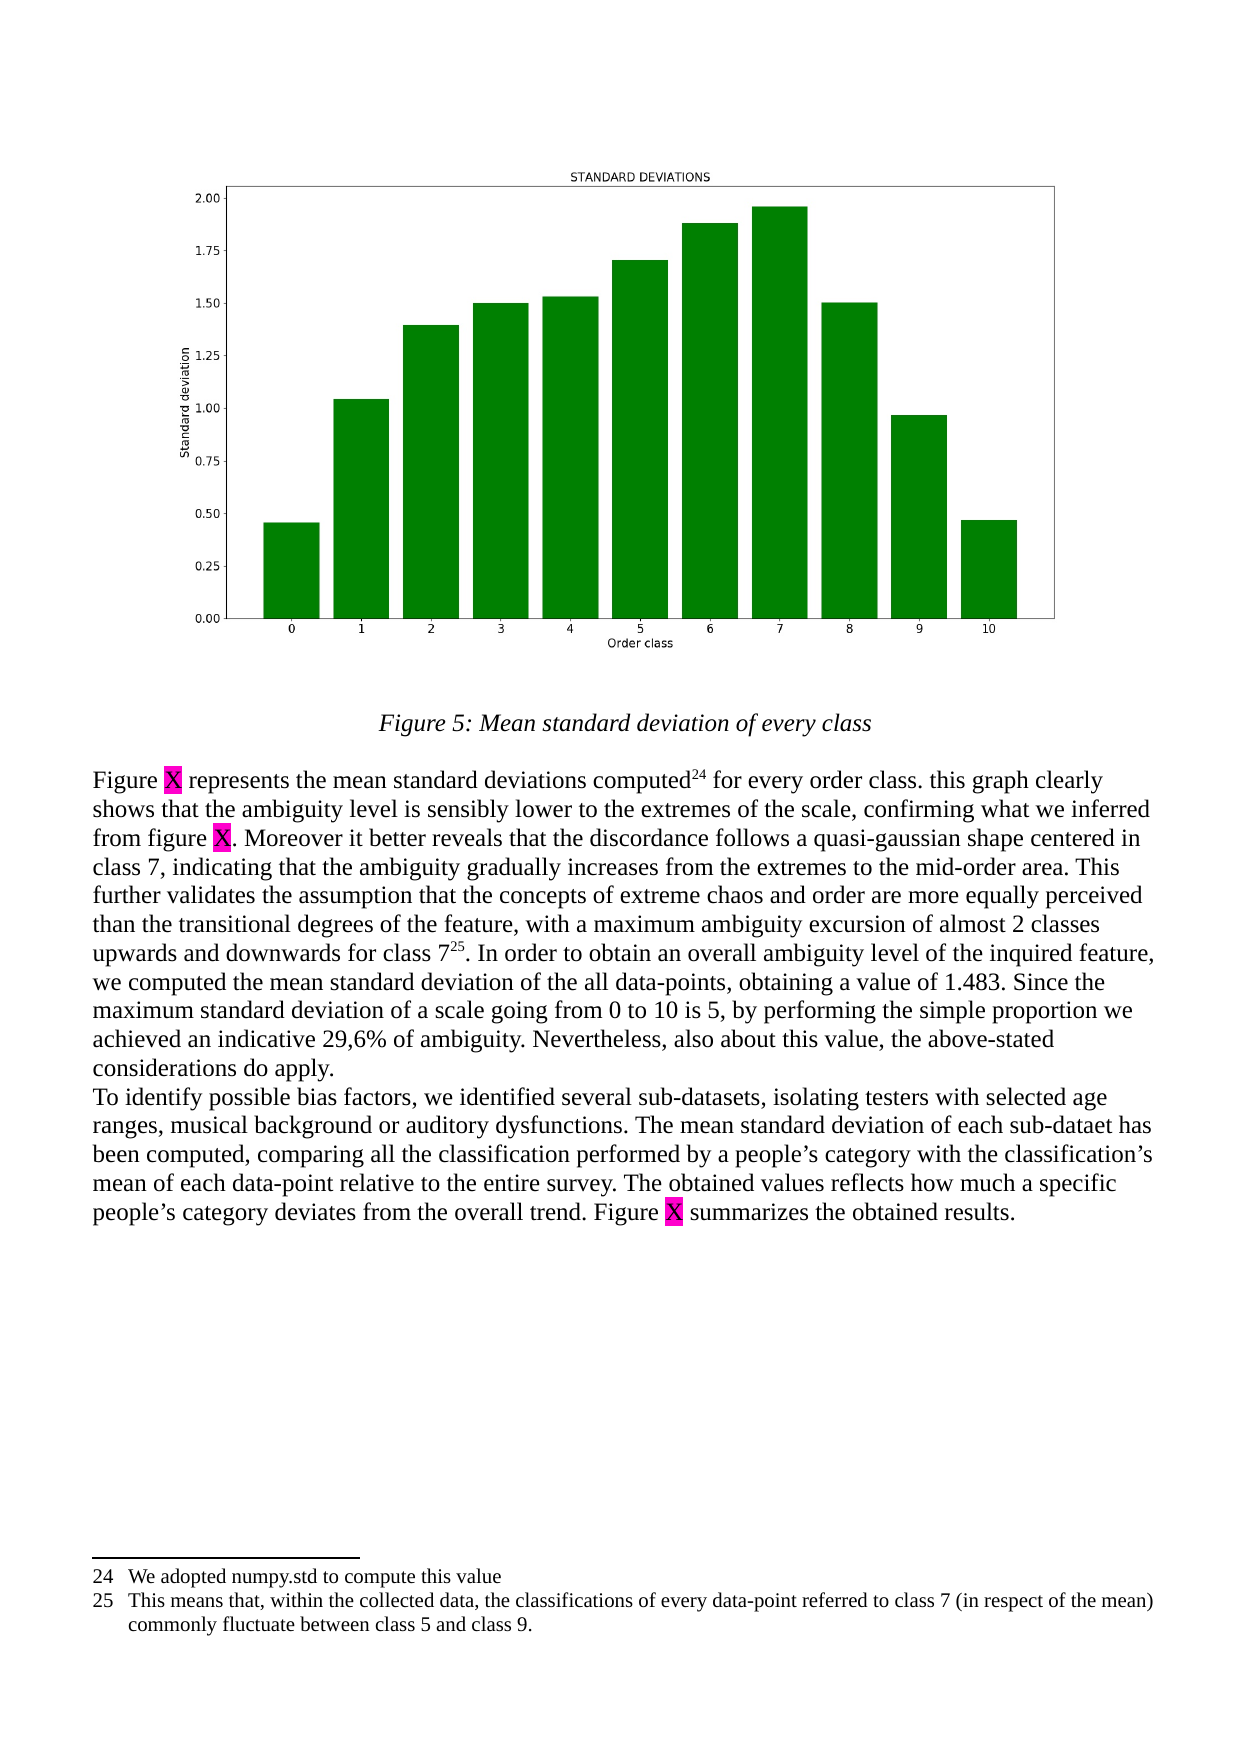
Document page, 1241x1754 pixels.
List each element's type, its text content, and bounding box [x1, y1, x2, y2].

text Figure 5: Mean standard deviation of every class [92, 680, 1160, 737]
text We adopted numpy.std to compute this value [92, 1564, 1160, 1588]
text Figure X represents the mean standard deviations computed for every order class. this graph clearly shows that the ambiguity level is sensibly lower to the extremes of the scale, confirming what we inferred from figure X. Moreover it better reveals that the discordance follows a quasi-gaussian shape centered in class 7, indicating that the ambiguity gradually increases from the extremes to the mid-order area. This further validates the assumption that the concepts of extreme chaos and order are more equally perceived than the transitional degrees of the feature, with a maximum ambiguity excursion of almost 2 classes upwards and downwards for class 7. In order to obtain an overall ambiguity level of the inquired feature, we computed the mean standard deviation of the all data-points, obtaining a value of 1.483. Since the maximum standard deviation of a scale going from 0 to 10 is 5, by performing the simple proportion we achieved an indicative 29,6% of ambiguity. Nevertheless, also about this value, the above-stated considerations do apply. [92, 766, 1160, 1082]
picture [92, 118, 1161, 680]
text This means that, within the collected data, the classifications of every data-point referred to class 7 (in respect of the mean) commonly fluctuate between class 5 and class 9. [92, 1588, 1160, 1636]
text To identify possible bias factors, we identified several sub-datasets, isolating testers with selected age ranges, musical background or auditory dysfunctions. The mean standard deviation of each sub-dataet has been computed, comparing all the classification performed by a people’s category with the classification’s mean of each data-point relative to the entire survey. The obtained values reflects how much a specific people’s category deviates from the overall trend. Figure X summarizes the obtained results. [92, 1082, 1160, 1226]
